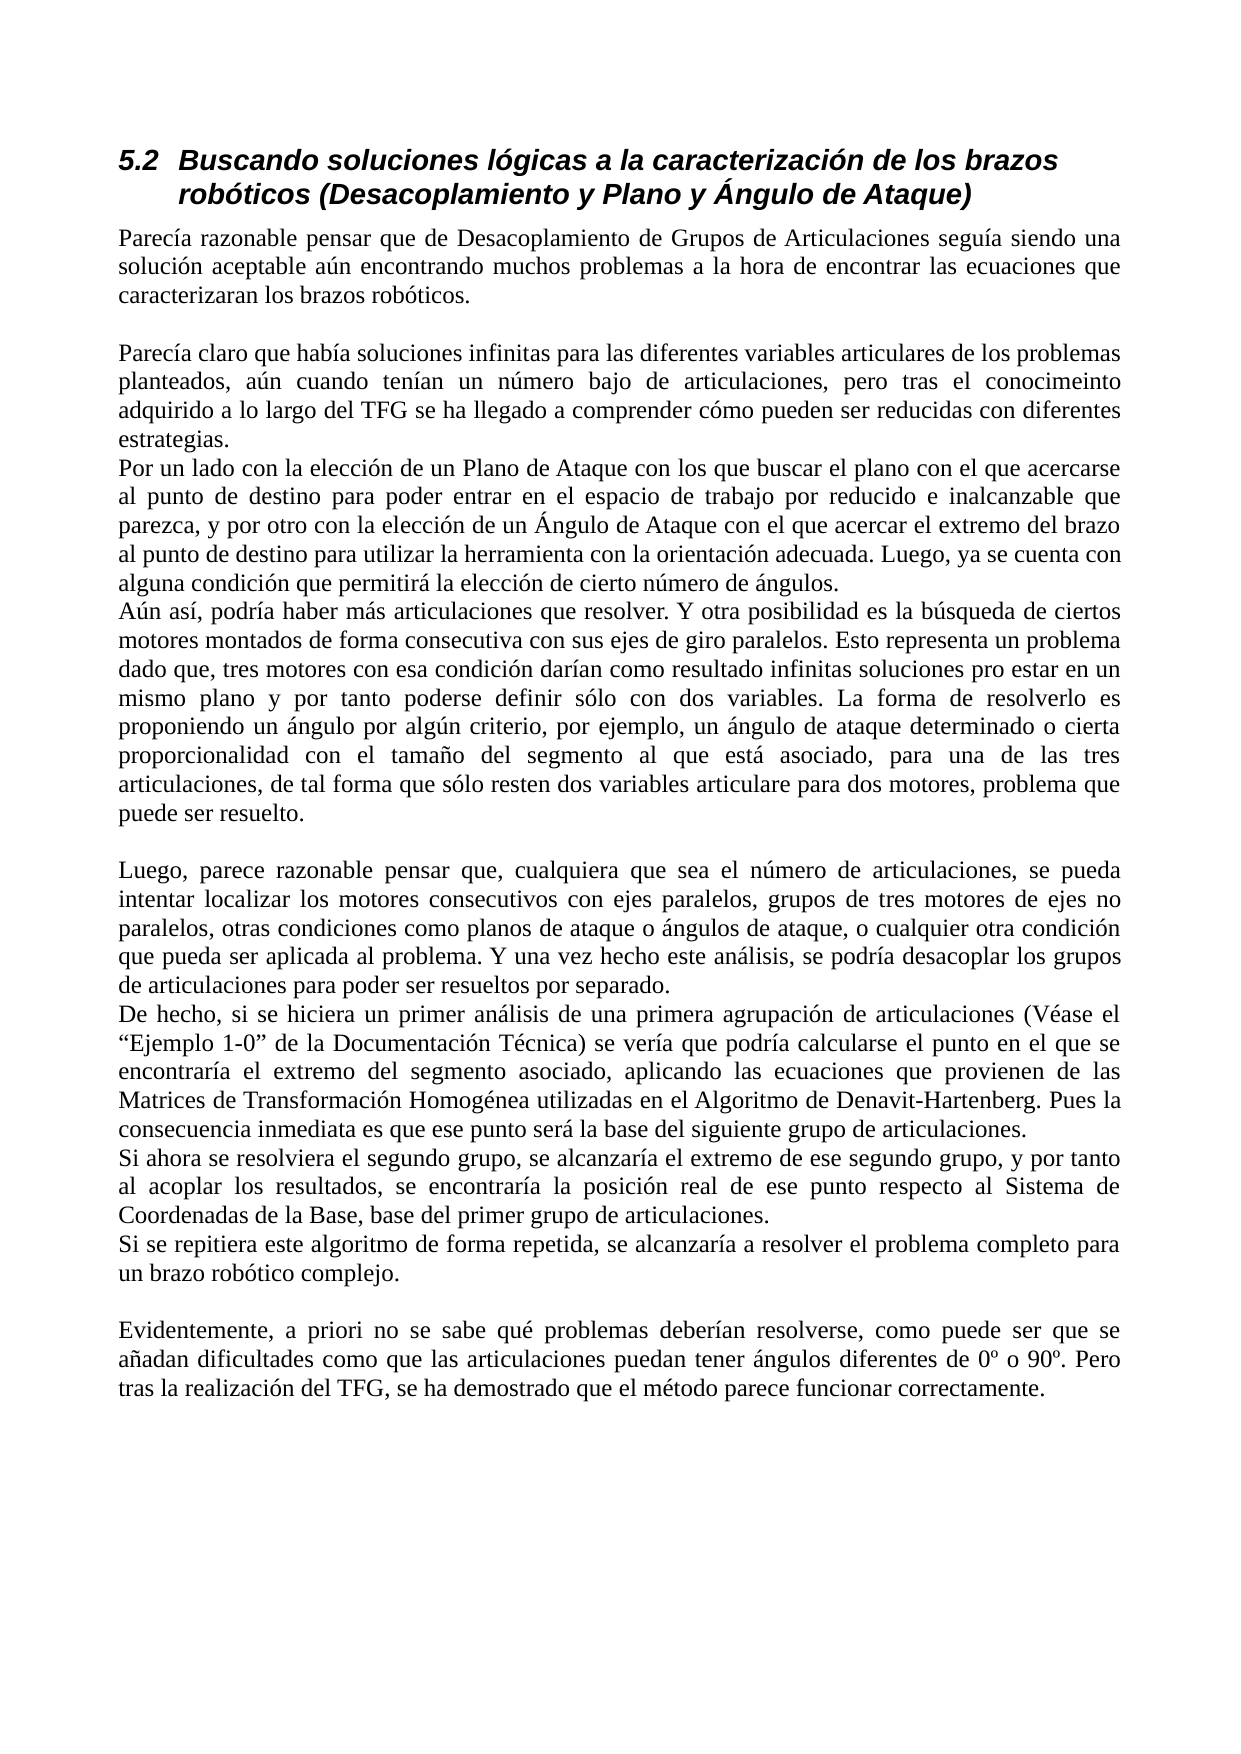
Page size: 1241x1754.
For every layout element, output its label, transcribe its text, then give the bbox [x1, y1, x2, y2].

text Si ahora se resolviera el segundo grupo, se alcanzaría el extremo de ese segundo grupo, y por tanto al acoplar los resultados, se encontraría la posición real de ese punto respecto al Sistema de Coordenadas de la Base, base del primer grupo de articulaciones. [118, 1143, 1122, 1229]
subtitle Buscando soluciones lógicas a la caracterización de los brazos robóticos (Desacoplamiento y Plano y Ángulo de Ataque) [118, 143, 1122, 210]
text Parecía razonable pensar que de Desacoplamiento de Grupos de Articulaciones seguía siendo una solución aceptable aún encontrando muchos problemas a la hora de encontrar las ecuaciones que caracterizaran los brazos robóticos. [118, 223, 1122, 309]
text Si se repitiera este algoritmo de forma repetida, se alcanzaría a resolver el problema completo para un brazo robótico complejo. [118, 1229, 1122, 1286]
text Evidentemente, a priori no se sabe qué problemas deberían resolverse, como puede ser que se añadan dificultades como que las articulaciones puedan tener ángulos diferentes de 0º o 90º. Pero tras la realización del TFG, se ha demostrado que el método parece funcionar correctamente. [118, 1315, 1122, 1401]
text Luego, parece razonable pensar que, cualquiera que sea el número de articulaciones, se pueda intentar localizar los motores consecutivos con ejes paralelos, grupos de tres motores de ejes no paralelos, otras condiciones como planos de ataque o ángulos de ataque, o cualquier otra condición que pueda ser aplicada al problema. Y una vez hecho este análisis, se podría desacoplar los grupos de articulaciones para poder ser resueltos por separado. [118, 855, 1122, 999]
text De hecho, si se hiciera un primer análisis de una primera agrupación de articulaciones (Véase el “Ejemplo 1-0” de la Documentación Técnica) se vería que podría calcularse el punto en el que se encontraría el extremo del segmento asociado, aplicando las ecuaciones que provienen de las Matrices de Transformación Homogénea utilizadas en el Algoritmo de Denavit-Hartenberg. Pues la consecuencia inmediata es que ese punto será la base del siguiente grupo de articulaciones. [118, 999, 1122, 1143]
text Aún así, podría haber más articulaciones que resolver. Y otra posibilidad es la búsqueda de ciertos motores montados de forma consecutiva con sus ejes de giro paralelos. Esto representa un problema dado que, tres motores con esa condición darían como resultado infinitas soluciones pro estar en un mismo plano y por tanto poderse definir sólo con dos variables. La forma de resolverlo es proponiendo un ángulo por algún criterio, por ejemplo, un ángulo de ataque determinado o cierta proporcionalidad con el tamaño del segmento al que está asociado, para una de las tres articulaciones, de tal forma que sólo resten dos variables articulare para dos motores, problema que puede ser resuelto. [118, 596, 1122, 826]
text Por un lado con la elección de un Plano de Ataque con los que buscar el plano con el que acercarse al punto de destino para poder entrar en el espacio de trabajo por reducido e inalcanzable que parezca, y por otro con la elección de un Ángulo de Ataque con el que acercar el extremo del brazo al punto de destino para utilizar la herramienta con la orientación adecuada. Luego, ya se cuenta con alguna condición que permitirá la elección de cierto número de ángulos. [118, 453, 1122, 596]
text Parecía claro que había soluciones infinitas para las diferentes variables articulares de los problemas planteados, aún cuando tenían un número bajo de articulaciones, pero tras el conocimeinto adquirido a lo largo del TFG se ha llegado a comprender cómo pueden ser reducidas con diferentes estrategias. [118, 338, 1122, 453]
